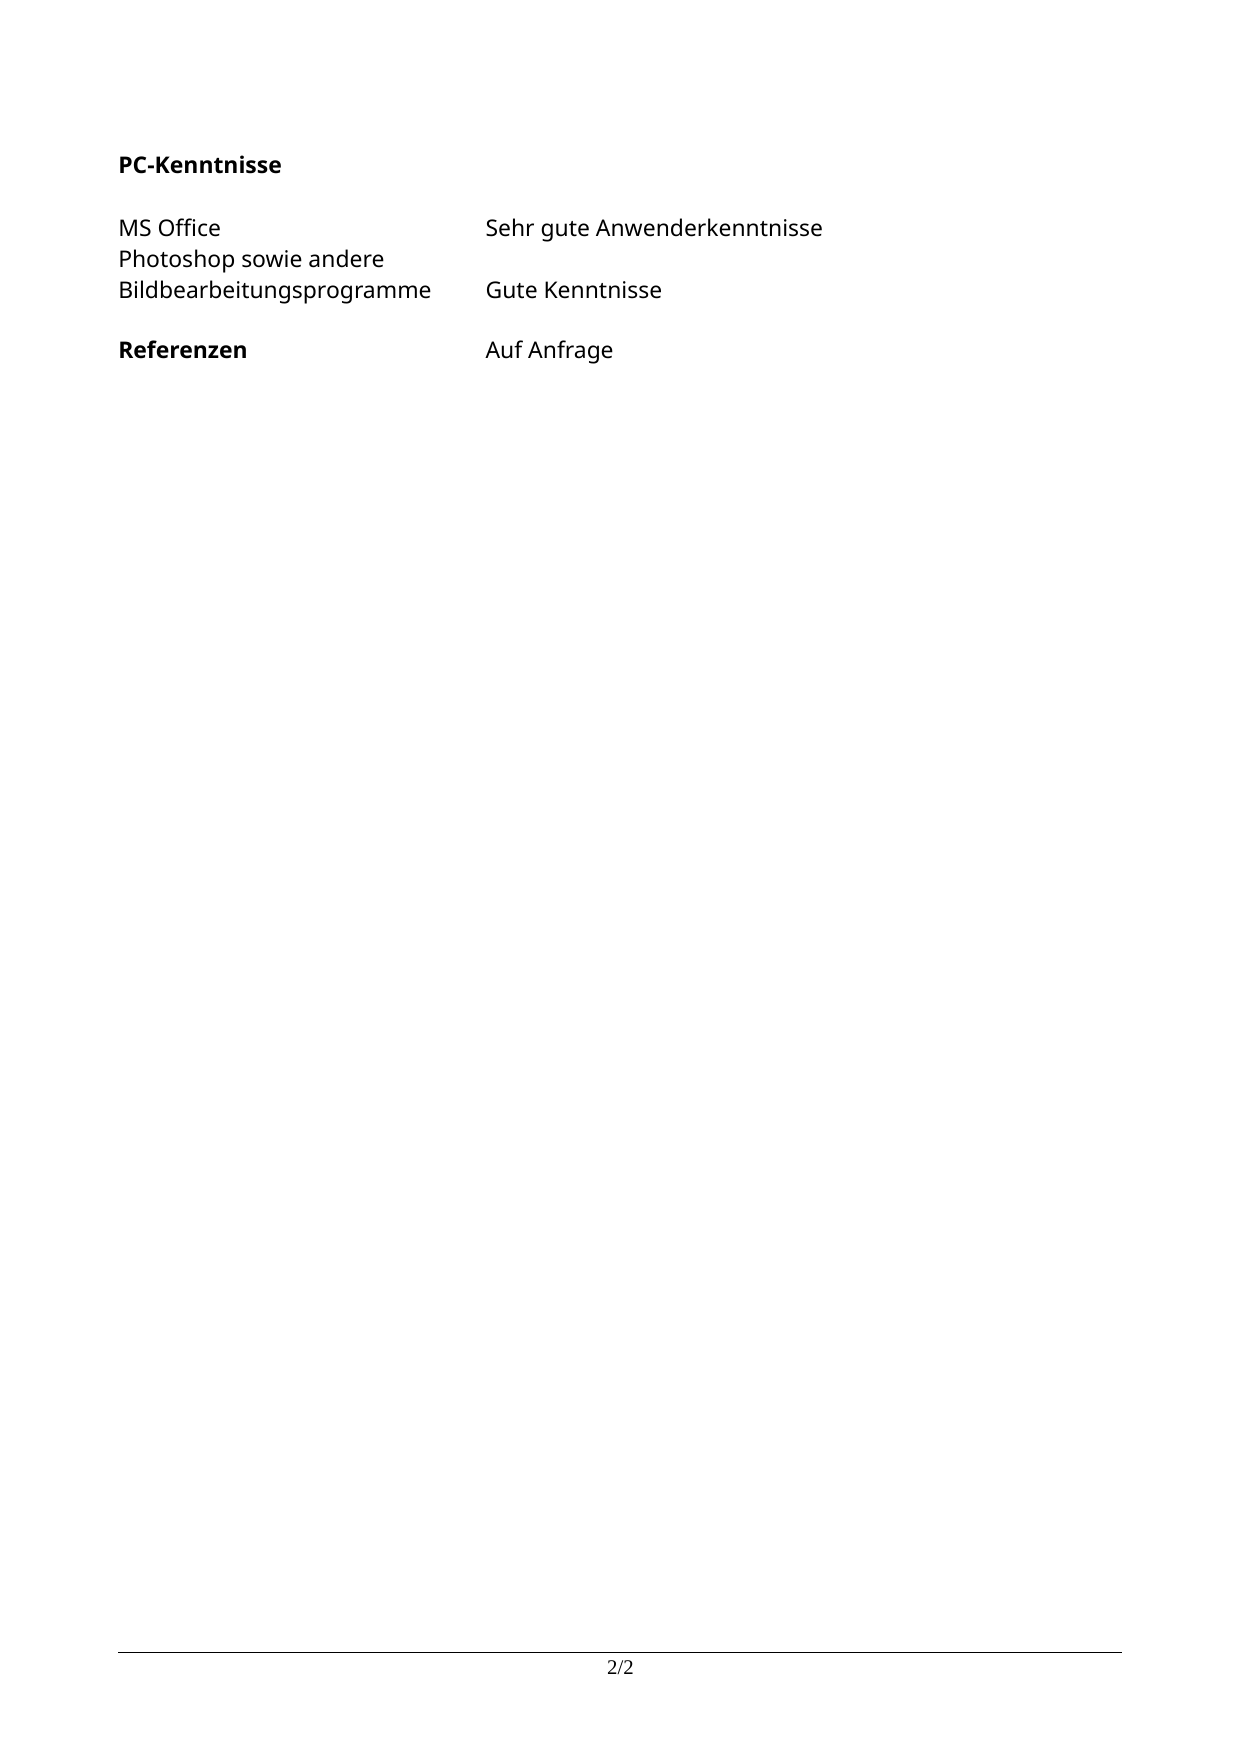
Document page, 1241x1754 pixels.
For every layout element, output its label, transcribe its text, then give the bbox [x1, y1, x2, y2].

text Referenzen Auf Anfrage [118, 334, 1122, 366]
text PC-Kenntnisse [118, 149, 1122, 181]
text MS Office Sehr gute Anwenderkenntnisse [118, 212, 1122, 243]
text Bildbearbeitungsprogramme Gute Kenntnisse [118, 274, 1122, 306]
text Photoshop sowie andere [118, 243, 1122, 274]
